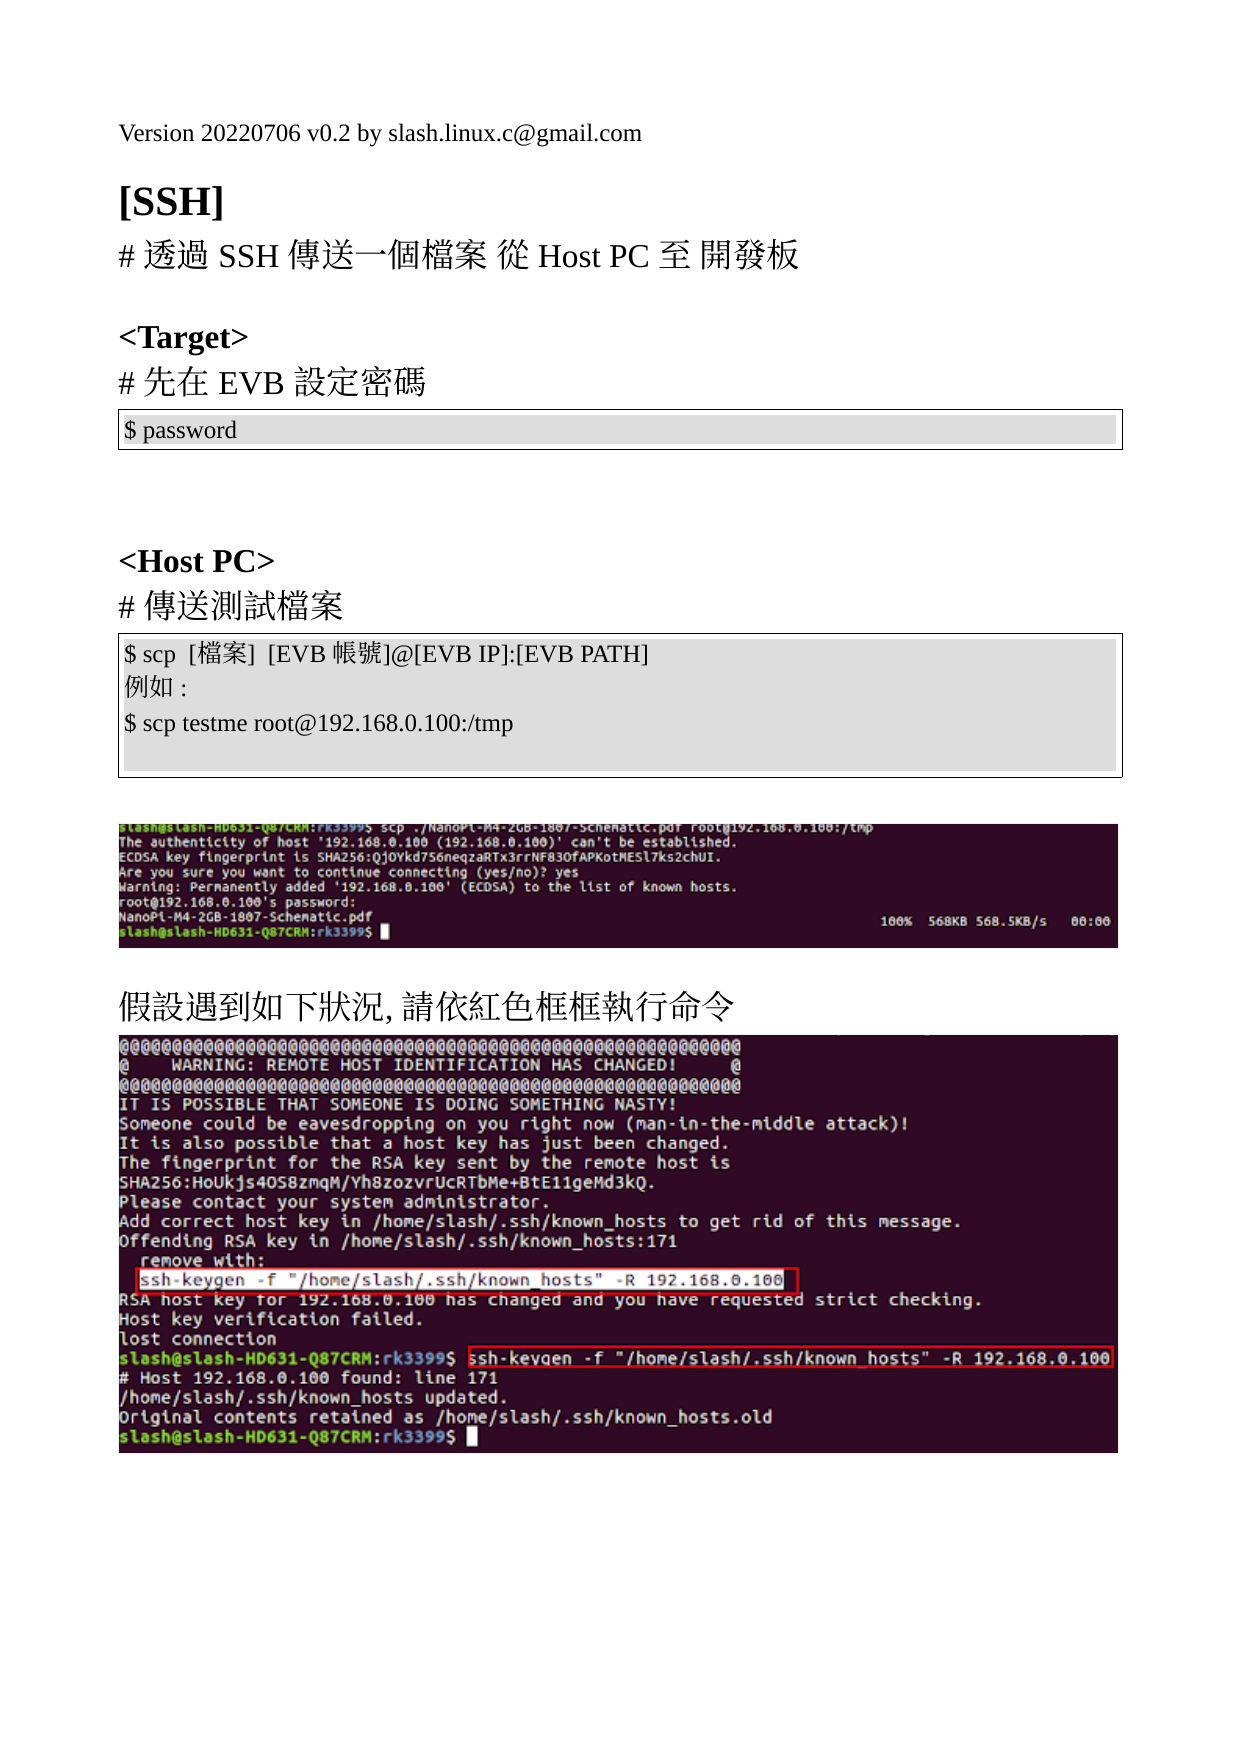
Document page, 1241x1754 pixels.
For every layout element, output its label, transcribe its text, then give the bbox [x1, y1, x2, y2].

picture [119, 824, 1118, 948]
text 假設遇到如下狀況, 請依紅色框框執行命令 [118, 988, 1122, 1027]
text # 先在 EVB 設定密碼 [118, 363, 1122, 401]
subtitle [SSH] [118, 176, 1122, 224]
picture [119, 1035, 1118, 1453]
table_header $ password [119, 410, 1122, 449]
table_header $ scp [檔案] [EVB 帳號]@[EVB IP]:[EVB PATH] 例如 : $ scp testme root@192.168.0.100:/tmp [119, 634, 1122, 777]
text <Host PC> [118, 541, 1122, 580]
text # 透過 SSH 傳送一個檔案 從 Host PC 至 開發板 [118, 237, 1122, 275]
text # 傳送測試檔案 [118, 587, 1122, 626]
text <Target> [118, 317, 1122, 356]
